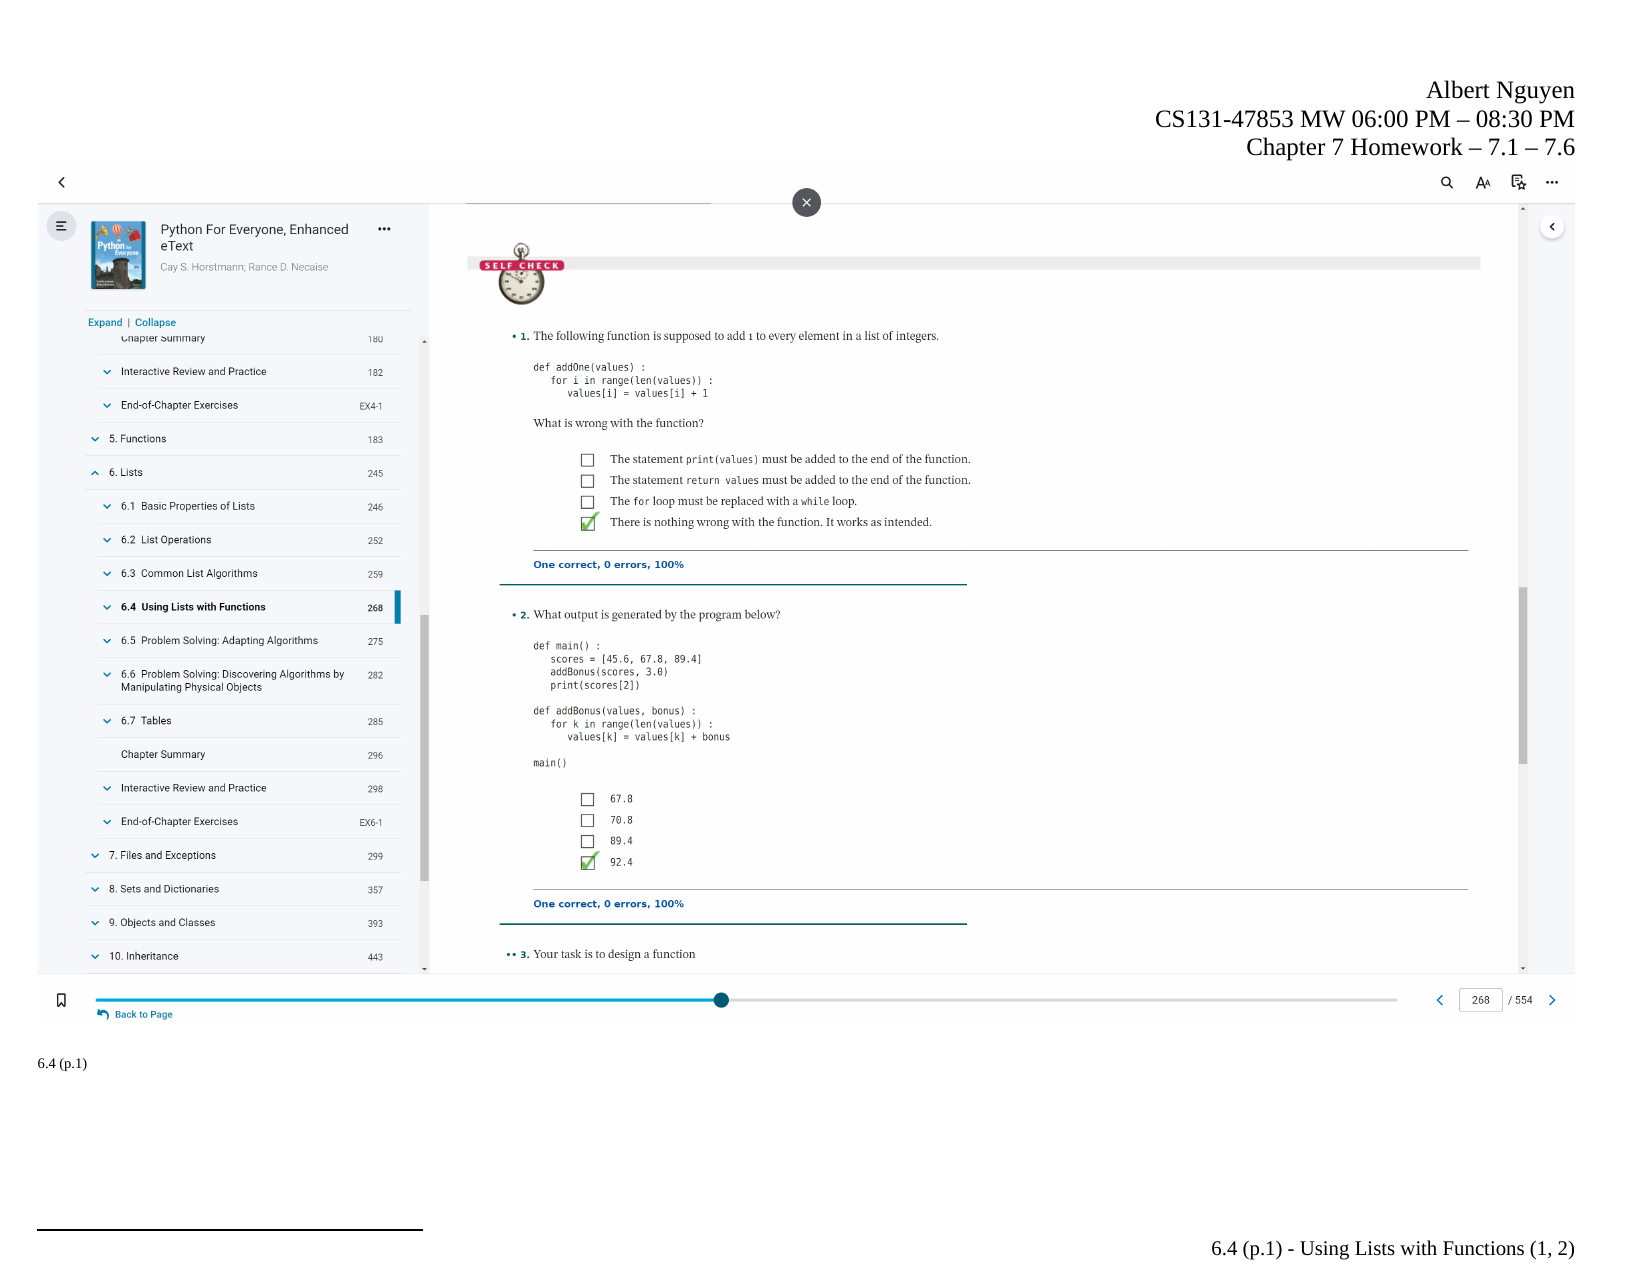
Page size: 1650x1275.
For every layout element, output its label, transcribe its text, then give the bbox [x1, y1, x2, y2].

text - Using Lists with Functions (1, 2) [37, 1236, 1575, 1260]
picture [37, 161, 1575, 1026]
